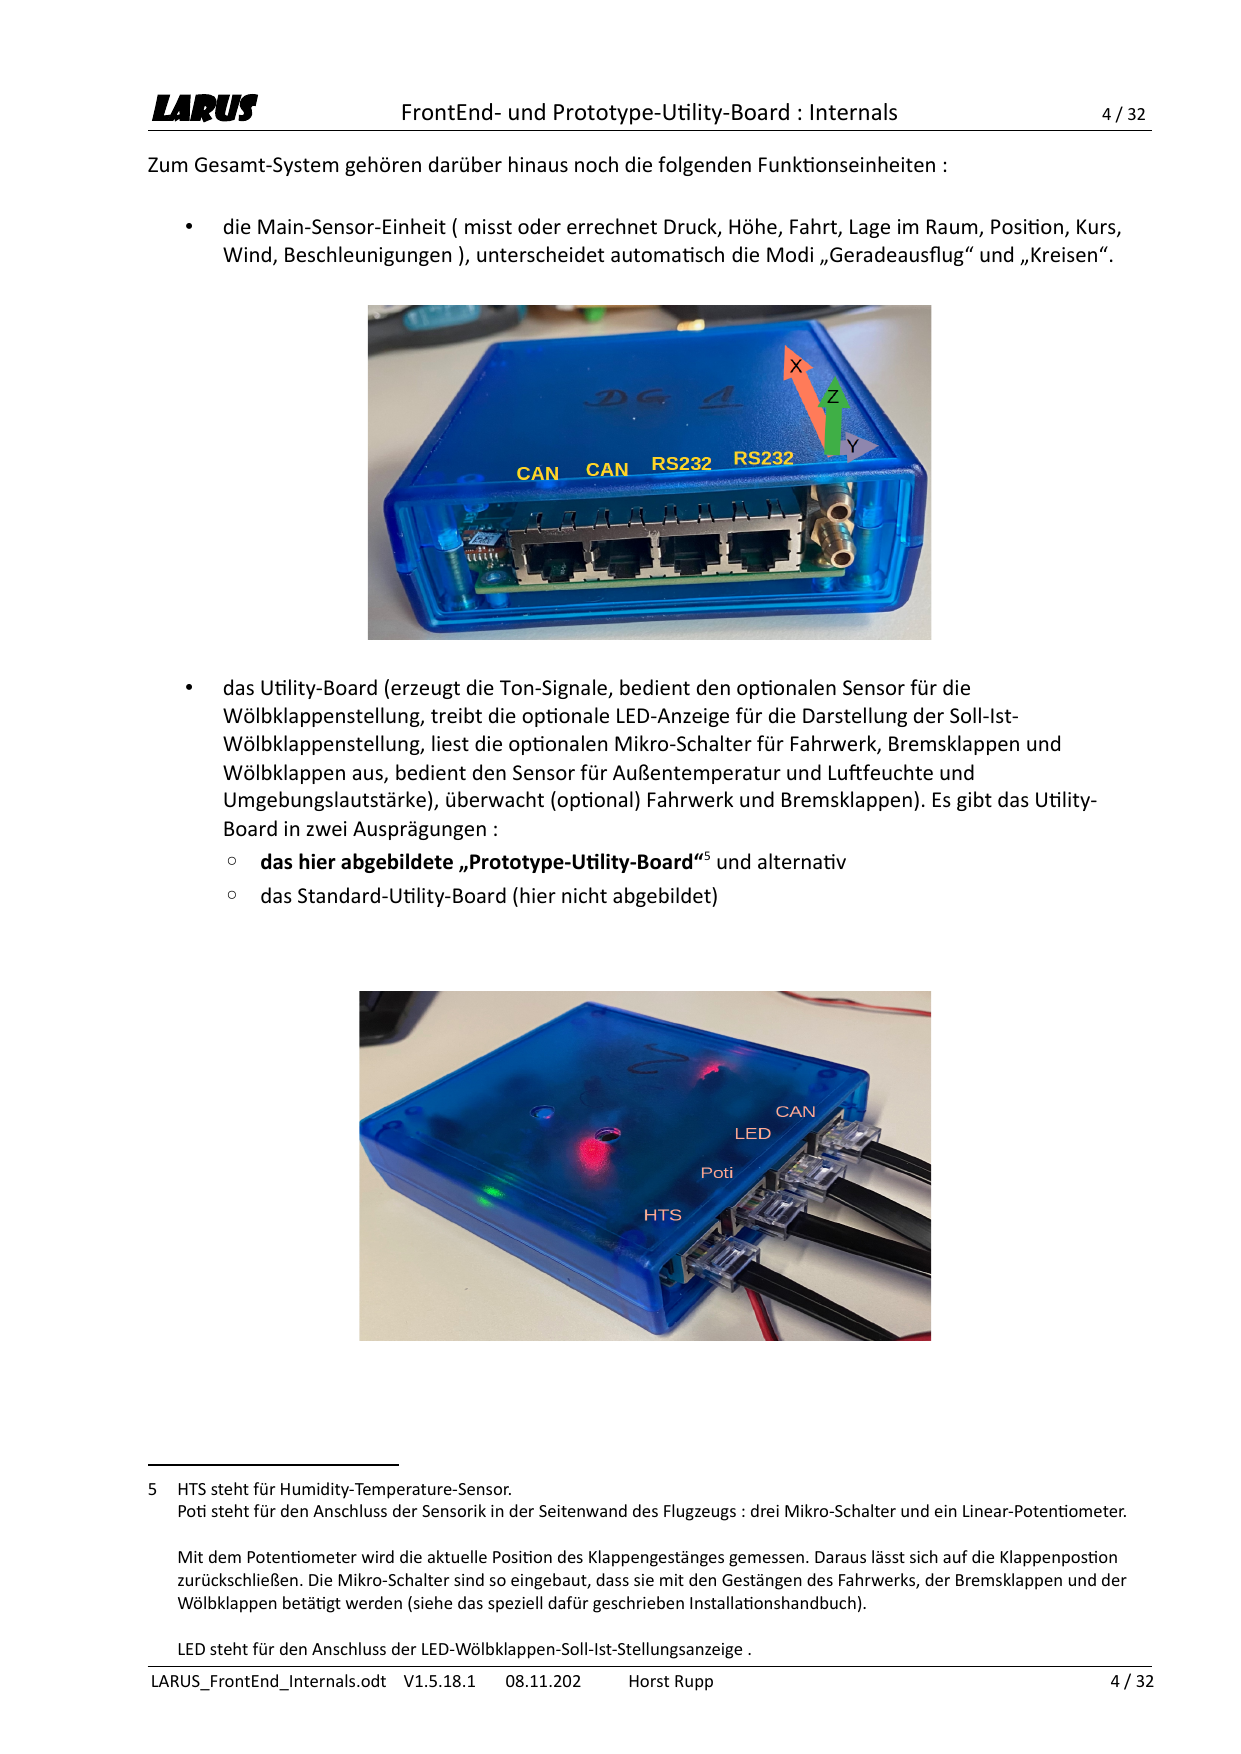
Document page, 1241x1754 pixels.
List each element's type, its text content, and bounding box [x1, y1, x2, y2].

picture [359, 957, 932, 1373]
list das hier abgebildete „Prototype-Utility-Board“ und alternativ [223, 847, 1152, 876]
list das Utility-Board (erzeugt die Ton-Signale, bedient den optionalen Sensor für die Wölbklappenstellung, treibt die optionale LED-Anzeige für die Darstellung der Soll-Ist-Wölbklappenstellung, liest die optionalen Mikro-Schalter für Fahrwerk, Bremsklappen und Wölbklappen aus, bedient den Sensor für Außentemperatur und Luftfeuchte und Umgebungslautstärke), überwacht (optional) Fahrwerk und Bremsklappen). Es gibt das Utility-Board in zwei Ausprägungen : [185, 673, 1152, 842]
picture [367, 305, 932, 640]
list die Main-Sensor-Einheit ( misst oder errechnet Druck, Höhe, Fahrt, Lage im Raum, Position, Kurs, Wind, Beschleunigungen ), unterscheidet automatisch die Modi „Geradeausflug“ und „Kreisen“. [185, 212, 1152, 268]
list das Standard-Utility-Board (hier nicht abgebildet) [223, 881, 1152, 909]
list HTS steht für Humidity-Temperature-Sensor. Poti steht für den Anschluss der Sensorik in der Seitenwand des Flugzeugs : drei Mikro-Schalter und ein Linear-Potentiometer. Mit dem Potentiometer wird die aktuelle Position des Klappengestänges gemessen. Daraus lässt sich auf die Klappenpostion zurückschließen. Die Mikro-Schalter sind so eingebaut, dass sie mit den Gestängen des Fahrwerks, der Bremsklappen und der Wölbklappen betätigt werden (siehe das speziell dafür geschrieben Installationshandbuch). LED steht für den Anschluss der LED-Wölbklappen-Soll-Ist-Stellungsanzeige . [148, 1477, 1152, 1660]
text Zum Gesamt-System gehören darüber hinaus noch die folgenden Funktionseinheiten : [148, 151, 1152, 207]
